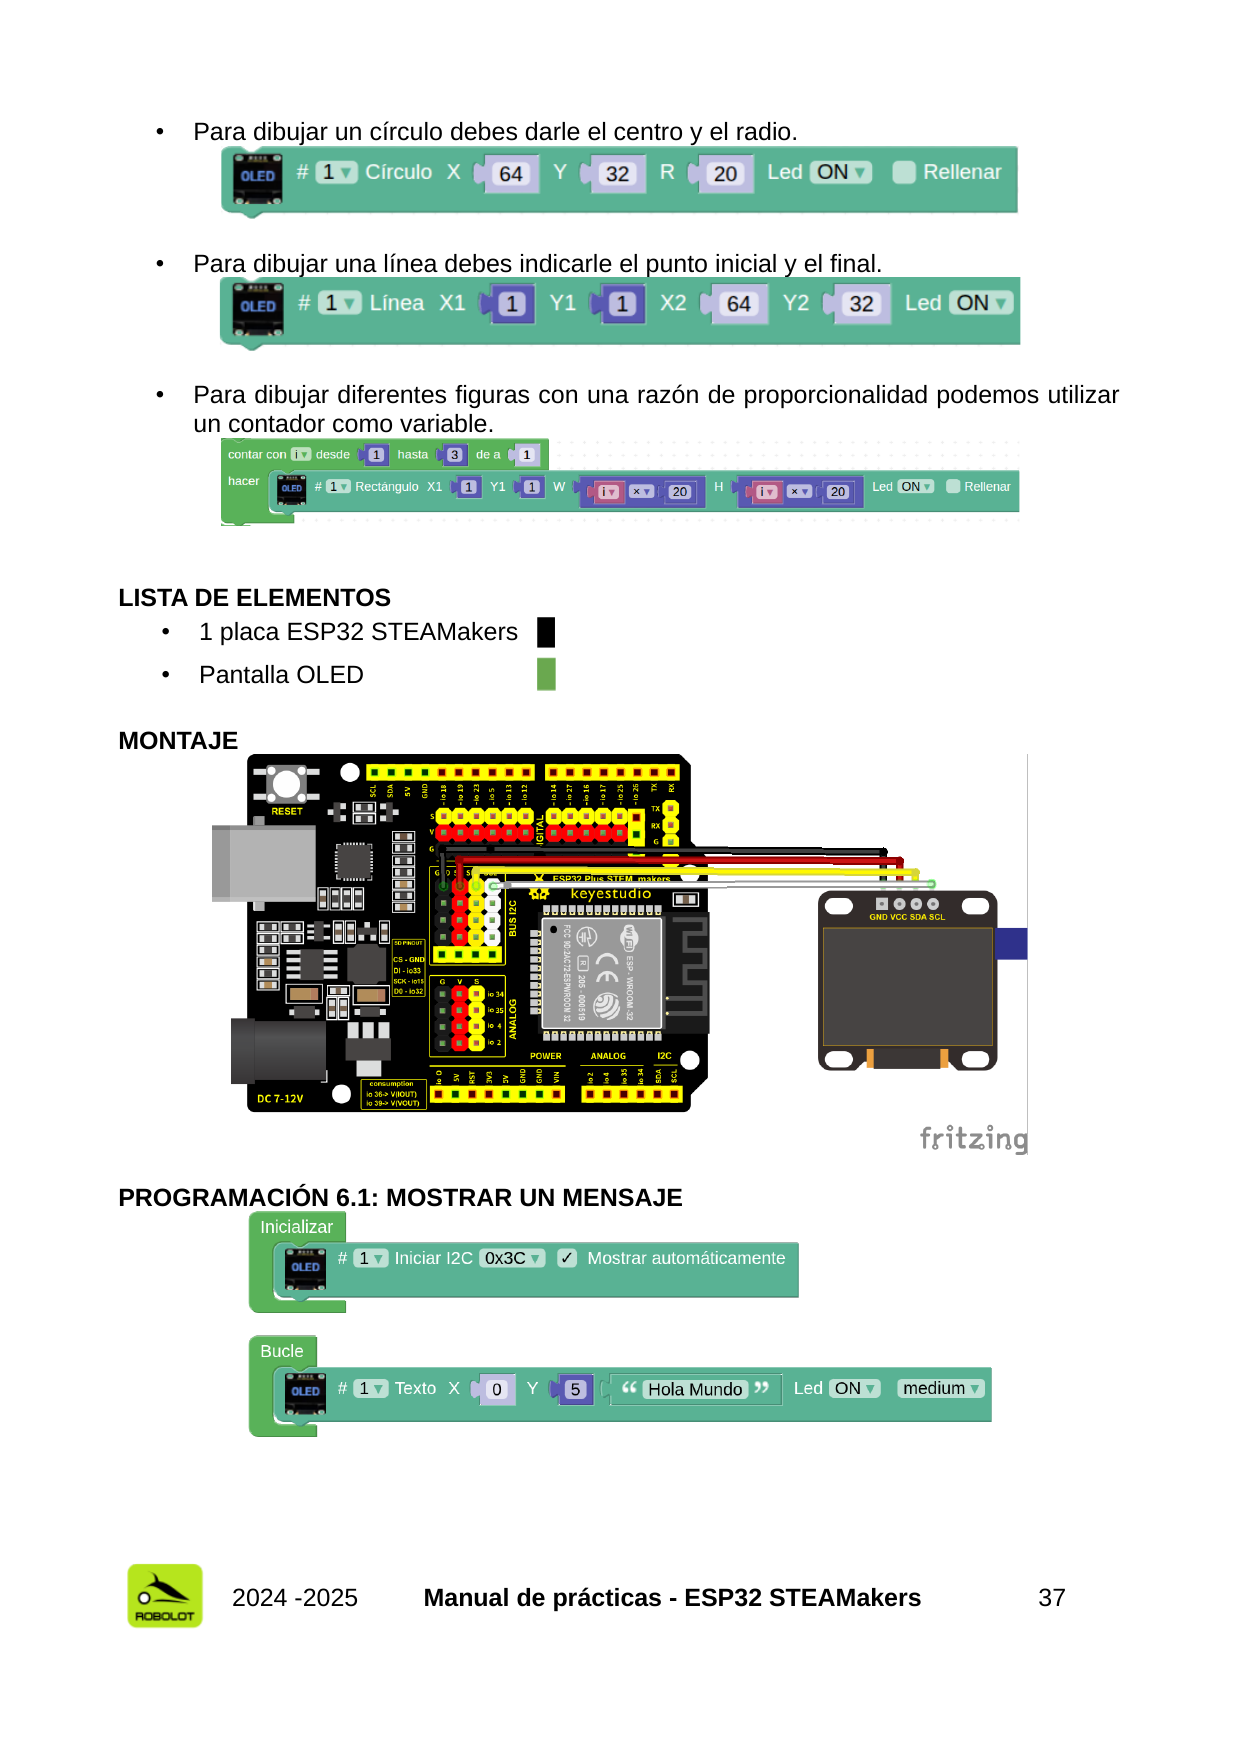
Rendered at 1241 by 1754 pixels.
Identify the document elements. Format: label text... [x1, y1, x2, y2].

table_cell Pantalla OLED [118, 652, 531, 697]
picture [219, 277, 1021, 352]
picture [248, 1211, 992, 1437]
list Para dibujar un círculo debes darle el centro y el radio. [156, 117, 1122, 146]
picture [126, 1563, 205, 1631]
list Para dibujar una línea debes indicarle el punto inicial y el final. [156, 249, 1122, 278]
text PROGRAMACIÓN 6.1: MOSTRAR UN MENSAJE [118, 1183, 1122, 1212]
picture [221, 438, 1020, 526]
text LISTA DE ELEMENTOS [118, 583, 1122, 611]
picture [212, 754, 1029, 1155]
picture [537, 657, 556, 692]
table_header 1 placa ESP32 STEAMakers [118, 611, 531, 652]
table_cell [531, 652, 686, 697]
picture [221, 146, 1019, 220]
text MONTAJE [118, 726, 1122, 755]
table_header █ [531, 611, 686, 652]
list Para dibujar diferentes figuras con una razón de proporcionalidad podemos utilizar un contador como variable. [156, 380, 1122, 438]
